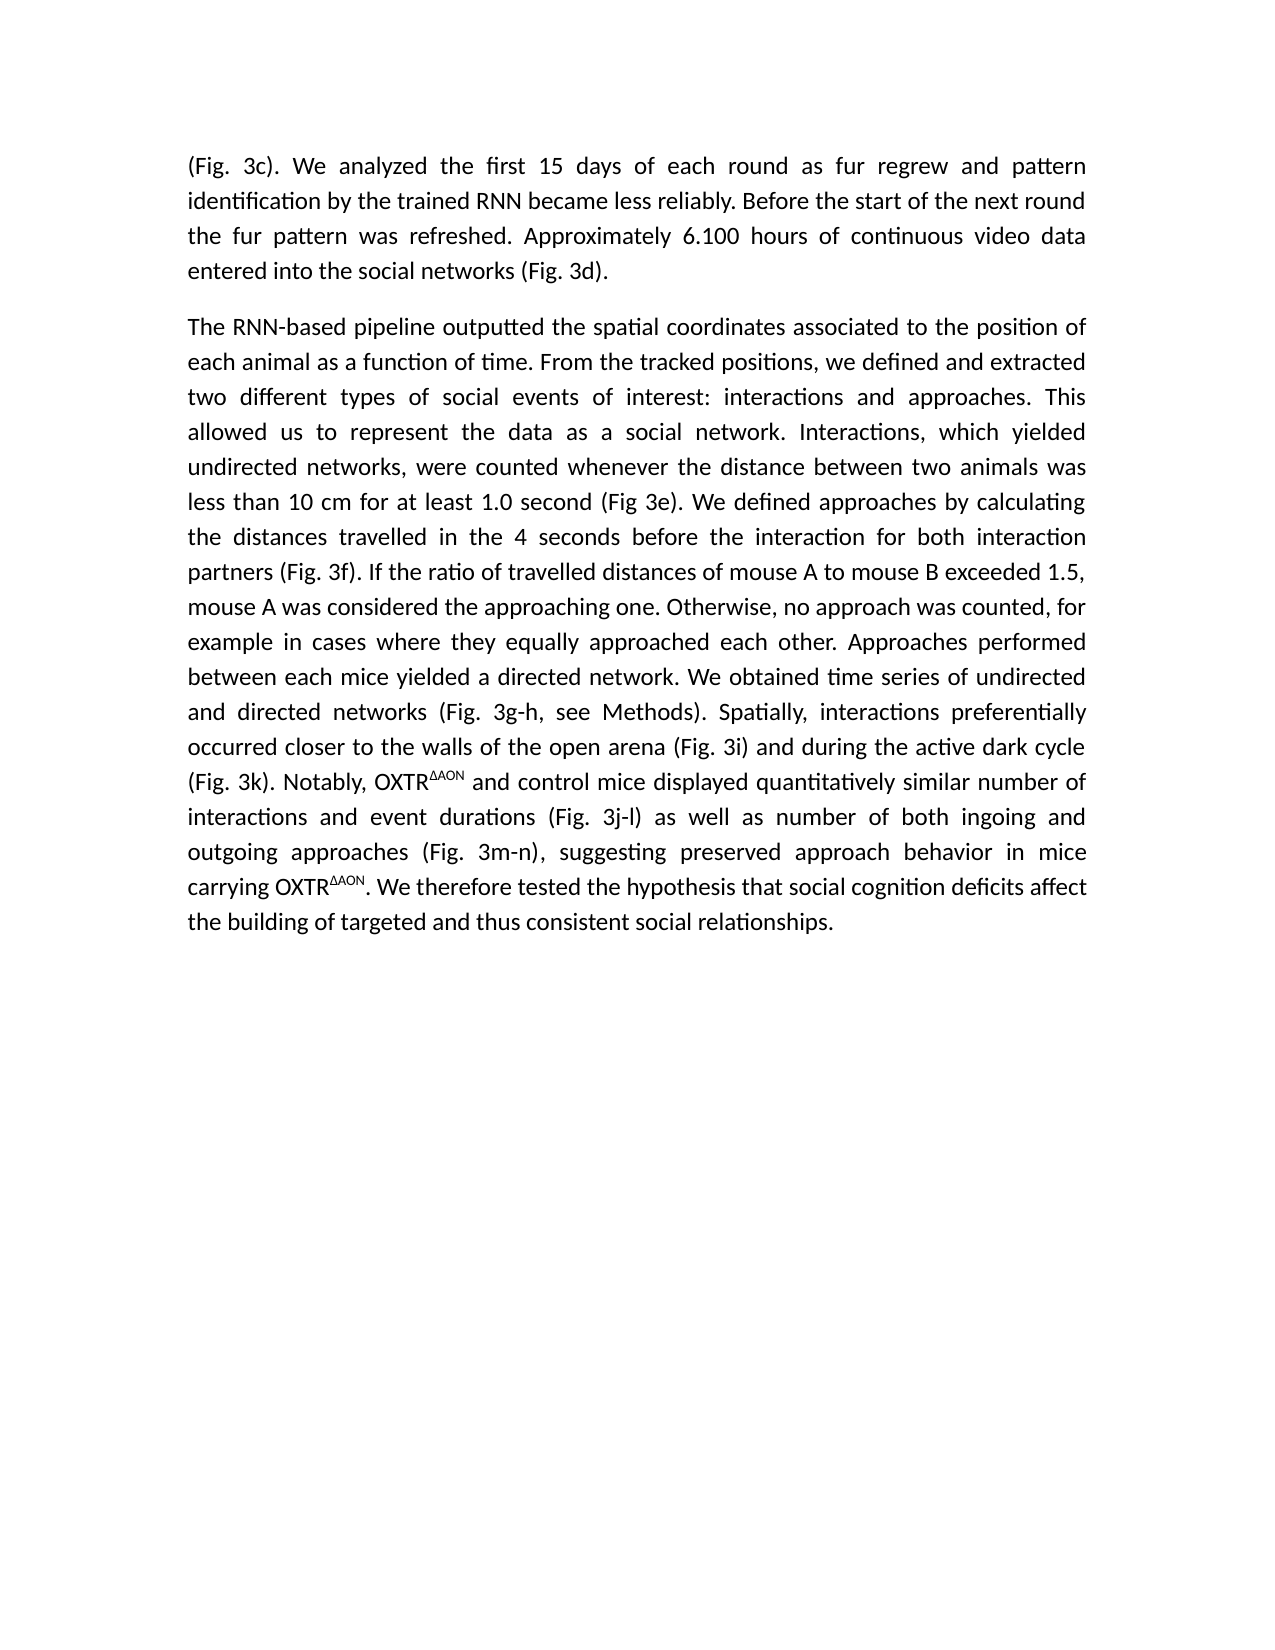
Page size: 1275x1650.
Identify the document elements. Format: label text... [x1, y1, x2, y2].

list The RNN-based pipeline outputted the spatial coordinates associated to the position of each animal as a function of time. From the tracked positions, we defined and extracted two different types of social events of interest: interactions and approaches. This allowed us to represent the data as a social network. Interactions, which yielded undirected networks, were counted whenever the distance between two animals was less than 10 cm for at least 1.0 second (Fig 3e). We defined approaches by calculating the distances travelled in the 4 seconds before the interaction for both interaction partners (Fig. 3f). If the ratio of travelled distances of mouse A to mouse B exceeded 1.5, mouse A was considered the approaching one. Otherwise, no approach was counted, for example in cases where they equally approached each other. Approaches performed between each mice yielded a directed network. We obtained time series of undirected and directed networks (Fig. 3g-h, see Methods). Spatially, interactions preferentially occurred closer to the walls of the open arena (Fig. 3i) and during the active dark cycle (Fig. 3k). Notably, OXTRΔAON and control mice displayed quantitatively similar number of interactions and event durations (Fig. 3j-l) as well as number of both ingoing and outgoing approaches (Fig. 3m-n), suggesting preserved approach behavior in mice carrying OXTRΔAON. We therefore tested the hypothesis that social cognition deficits affect the building of targeted and thus consistent social relationships. [187, 311, 1087, 936]
list (Fig. 3c). We analyzed the first 15 days of each round as fur regrew and pattern identification by the trained RNN became less reliably. Before the start of the next round the fur pattern was refreshed. Approximately 6.100 hours of continuous video data entered into the social networks (Fig. 3d). [187, 150, 1087, 286]
